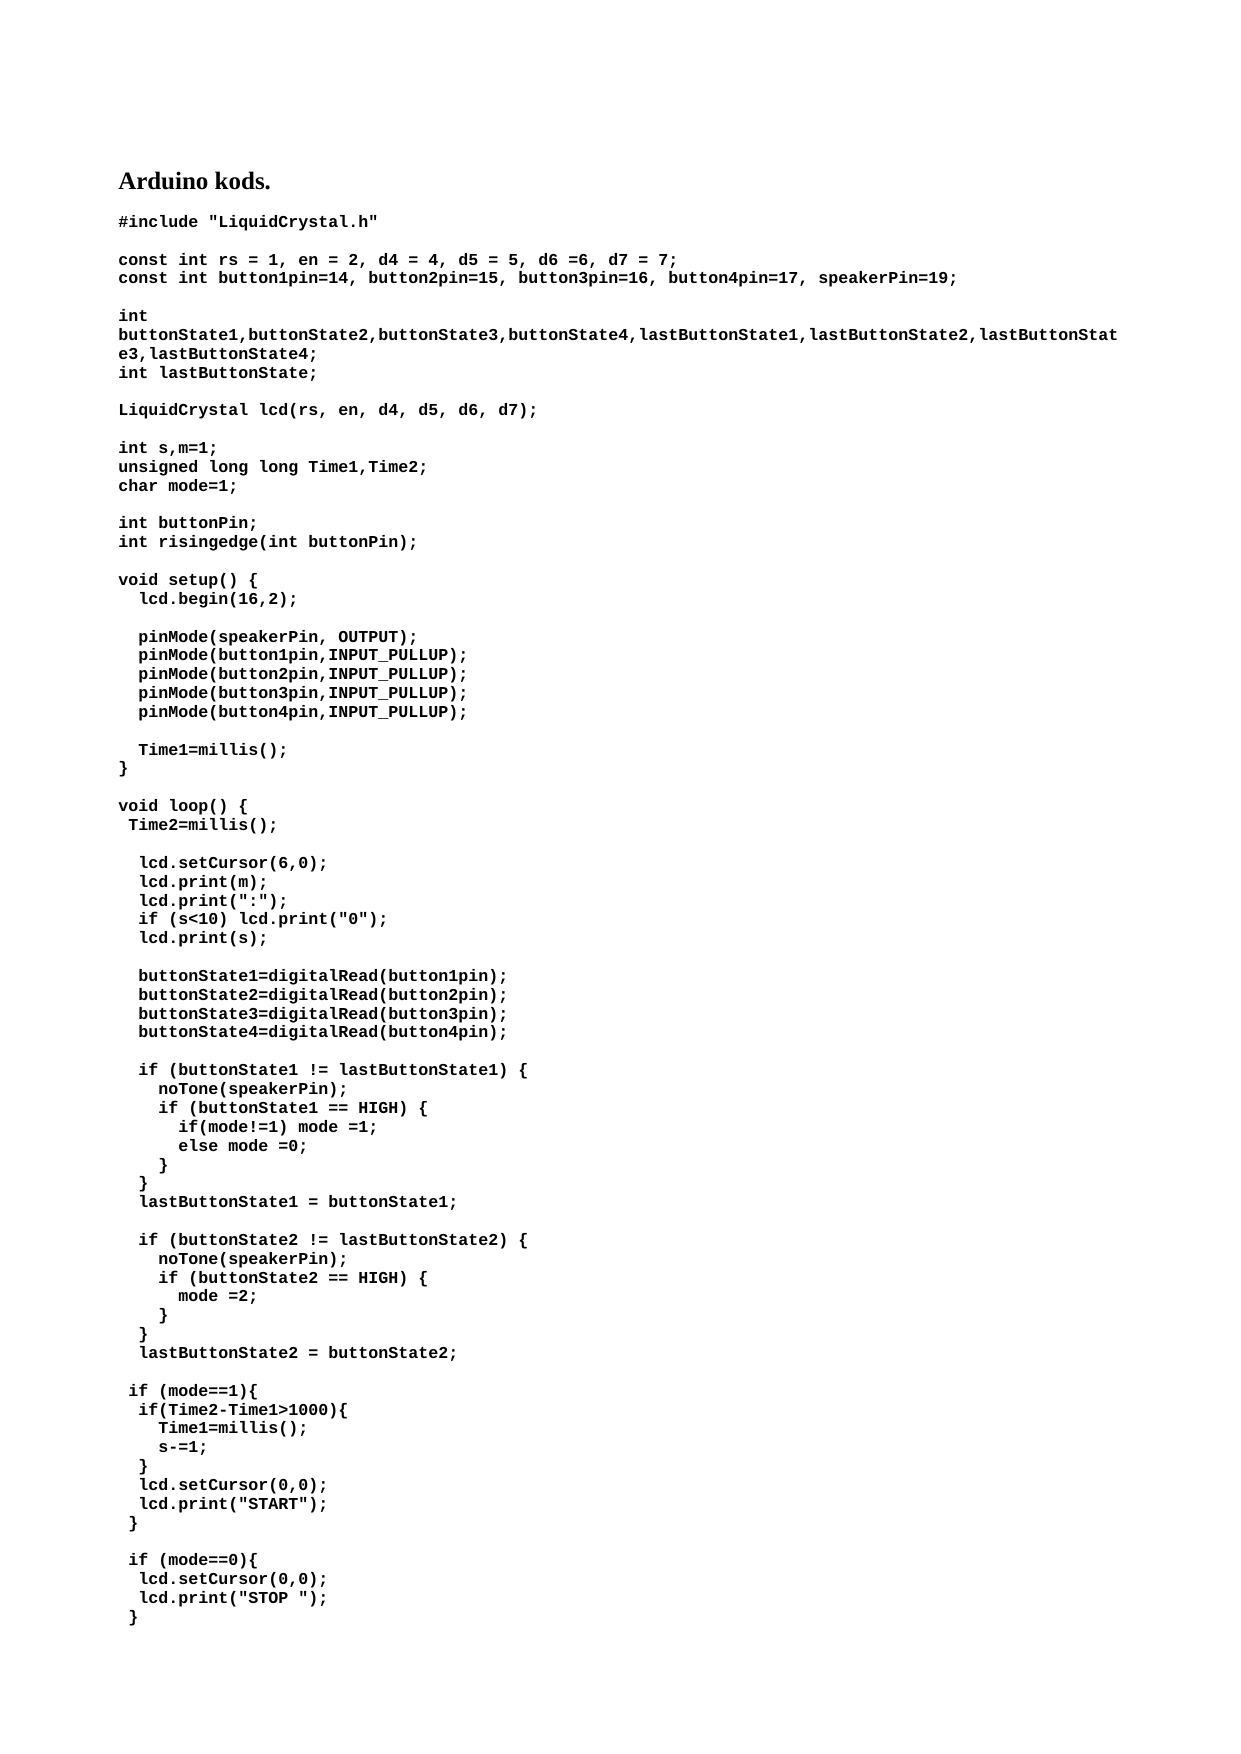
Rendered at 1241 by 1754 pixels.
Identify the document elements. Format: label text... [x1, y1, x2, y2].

text pinMode(button3pin,INPUT_PULLUP); [118, 685, 1122, 703]
text lcd.setCursor(6,0); [118, 854, 1122, 873]
text } [118, 1307, 1122, 1326]
text pinMode(button4pin,INPUT_PULLUP); [118, 703, 1122, 722]
text if (buttonState1 == HIGH) { [118, 1099, 1122, 1118]
text if (buttonState2 == HIGH) { [118, 1269, 1122, 1288]
text if (mode==0){ [118, 1552, 1122, 1571]
text int s,m=1; [118, 439, 1122, 458]
text lcd.print(m); [118, 873, 1122, 892]
text } [118, 1458, 1122, 1477]
text Arduino kods. [118, 166, 1122, 194]
text LiquidCrystal lcd(rs, en, d4, d5, d6, d7); [118, 402, 1122, 421]
text int lastButtonState; [118, 364, 1122, 383]
text int buttonState1,buttonState2,buttonState3,buttonState4,lastButtonState1,lastButtonState2,lastButtonState3,lastButtonState4; [118, 308, 1122, 364]
text buttonState1=digitalRead(button1pin); [118, 967, 1122, 986]
text int risingedge(int buttonPin); [118, 534, 1122, 553]
text } [118, 1175, 1122, 1194]
text s-=1; [118, 1439, 1122, 1458]
text lcd.print(s); [118, 930, 1122, 949]
text else mode =0; [118, 1137, 1122, 1156]
text int buttonPin; [118, 515, 1122, 534]
text } [118, 1514, 1122, 1533]
text buttonState3=digitalRead(button3pin); [118, 1005, 1122, 1024]
text if(mode!=1) mode =1; [118, 1118, 1122, 1137]
text lastButtonState1 = buttonState1; [118, 1194, 1122, 1213]
text } [118, 1326, 1122, 1344]
text unsigned long long Time1,Time2; [118, 458, 1122, 477]
text noTone(speakerPin); [118, 1250, 1122, 1269]
text buttonState4=digitalRead(button4pin); [118, 1024, 1122, 1043]
text mode =2; [118, 1288, 1122, 1307]
text char mode=1; [118, 477, 1122, 496]
text if (mode==1){ [118, 1382, 1122, 1401]
text lcd.begin(16,2); [118, 590, 1122, 609]
text void setup() { [118, 572, 1122, 590]
text pinMode(speakerPin, OUTPUT); [118, 628, 1122, 647]
text } [118, 1156, 1122, 1175]
text lcd.print("START"); [118, 1495, 1122, 1514]
text buttonState2=digitalRead(button2pin); [118, 986, 1122, 1005]
text const int button1pin=14, button2pin=15, button3pin=16, button4pin=17, speakerPin=19; [118, 270, 1122, 289]
text lcd.print(":"); [118, 892, 1122, 911]
text Time1=millis(); [118, 1420, 1122, 1439]
text if (buttonState2 != lastButtonState2) { [118, 1231, 1122, 1250]
text if(Time2-Time1>1000){ [118, 1401, 1122, 1420]
text pinMode(button1pin,INPUT_PULLUP); [118, 647, 1122, 666]
text lcd.setCursor(0,0); [118, 1571, 1122, 1590]
text const int rs = 1, en = 2, d4 = 4, d5 = 5, d6 =6, d7 = 7; [118, 251, 1122, 270]
text #include "LiquidCrystal.h" [118, 213, 1122, 232]
text Time2=millis(); [118, 817, 1122, 836]
text pinMode(button2pin,INPUT_PULLUP); [118, 666, 1122, 685]
text void loop() { [118, 798, 1122, 817]
text } [118, 1608, 1122, 1627]
text noTone(speakerPin); [118, 1081, 1122, 1099]
text Time1=millis(); [118, 741, 1122, 760]
text } [118, 760, 1122, 779]
text if (buttonState1 != lastButtonState1) { [118, 1062, 1122, 1081]
text lcd.print("STOP "); [118, 1590, 1122, 1608]
text if (s<10) lcd.print("0"); [118, 911, 1122, 930]
text lastButtonState2 = buttonState2; [118, 1344, 1122, 1363]
text lcd.setCursor(0,0); [118, 1477, 1122, 1495]
